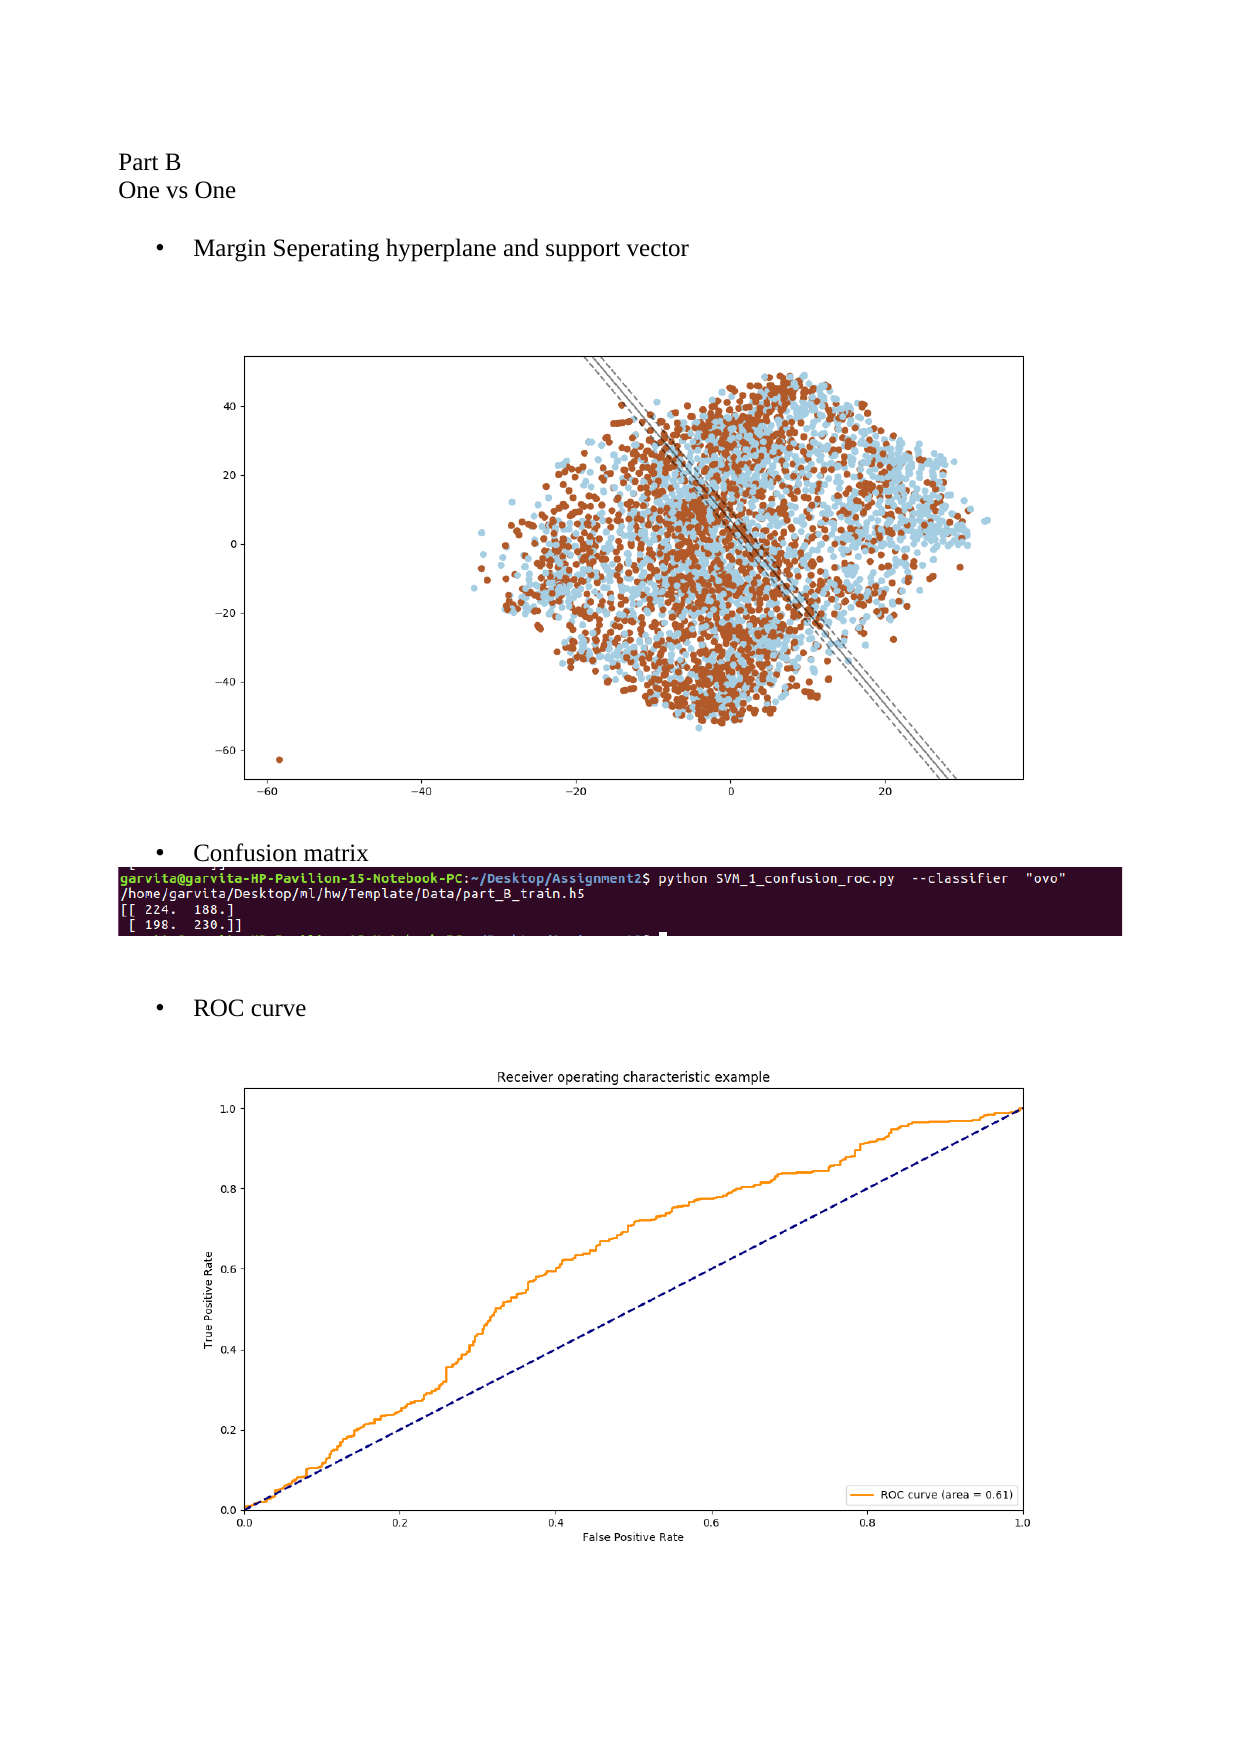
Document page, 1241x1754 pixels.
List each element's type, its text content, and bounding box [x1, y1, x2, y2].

list Confusion matrix [156, 839, 1122, 867]
text Part B [118, 147, 1122, 176]
list ROC curve [156, 993, 1122, 1022]
picture [118, 290, 1123, 839]
picture [118, 867, 1123, 936]
list Margin Seperating hyperplane and support vector [156, 233, 1122, 262]
picture [118, 1022, 1123, 1570]
text One vs One [118, 176, 1122, 204]
